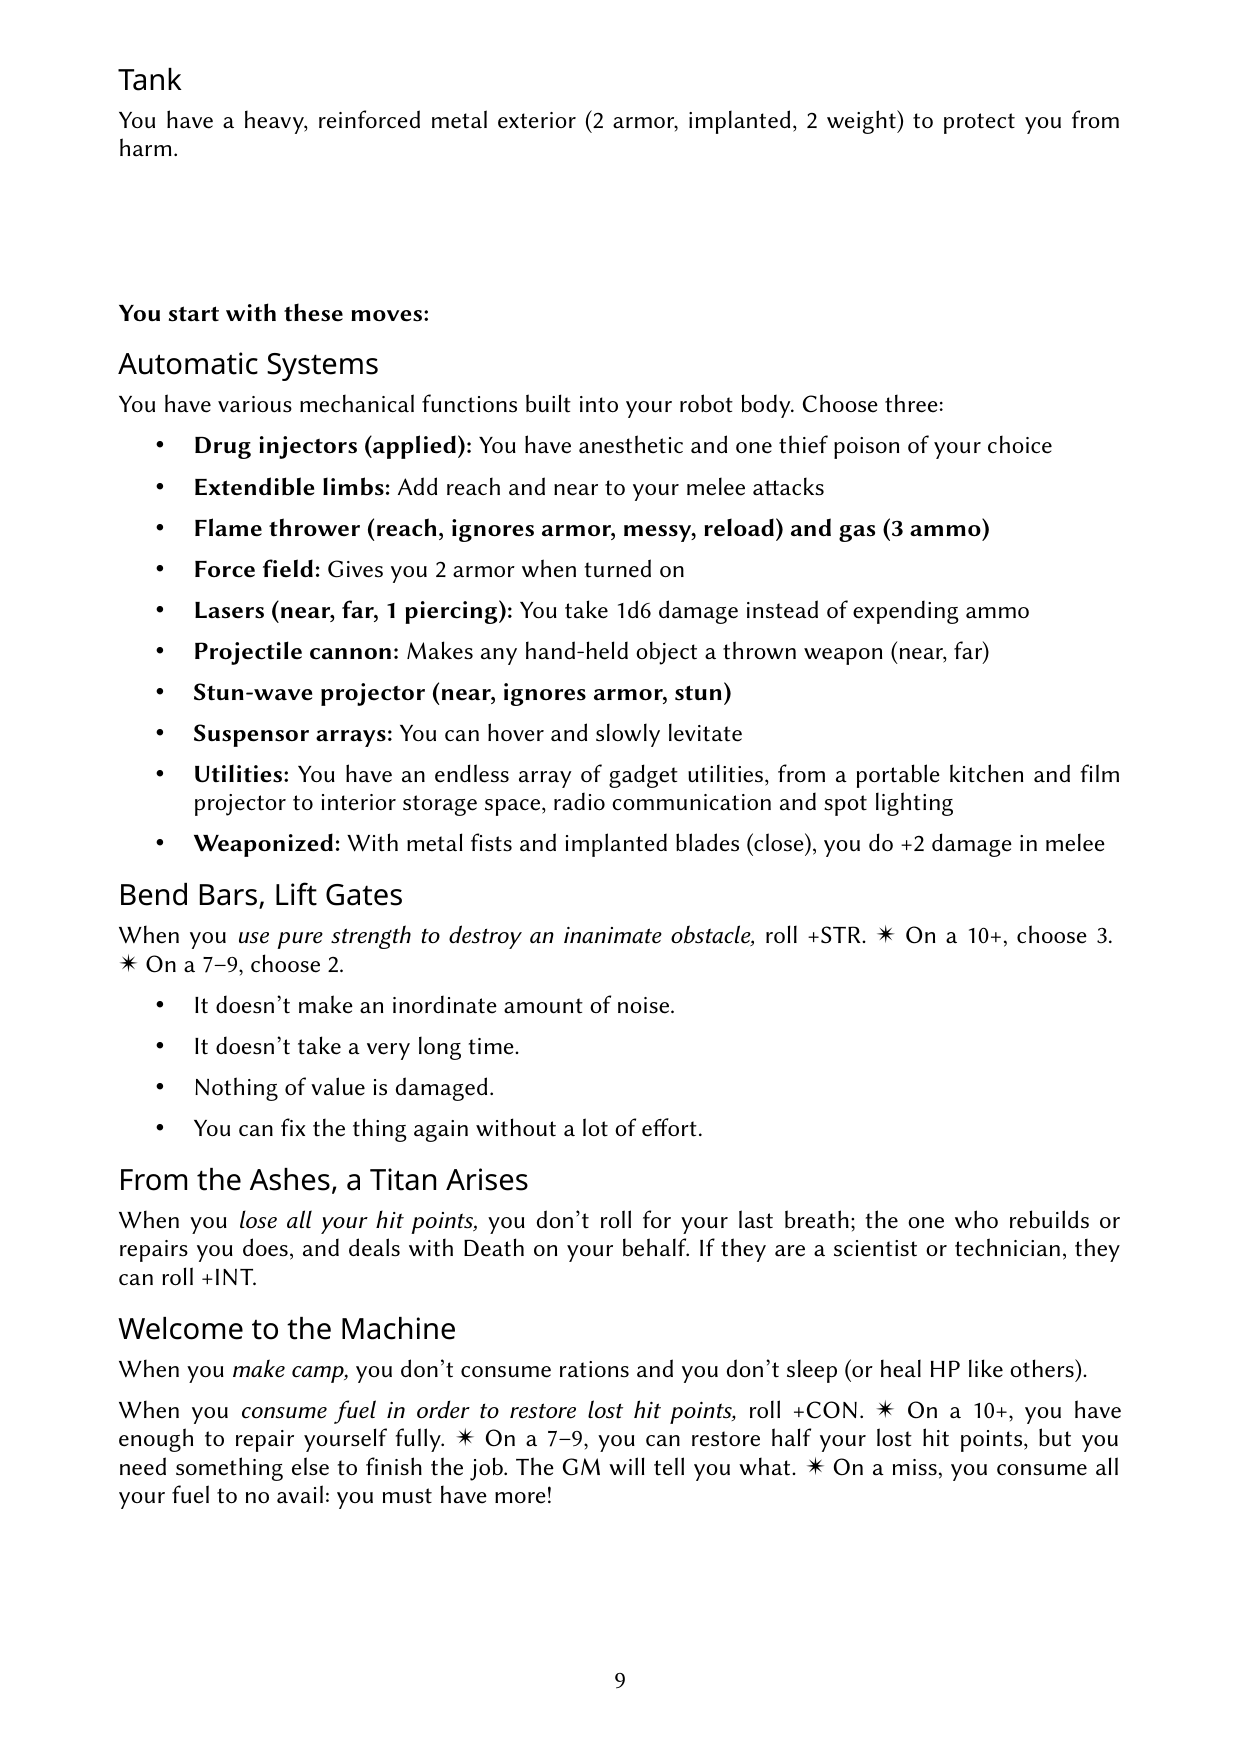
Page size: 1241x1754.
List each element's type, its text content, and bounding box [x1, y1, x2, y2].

list Extendible limbs: Add reach and near to your melee attacks [156, 472, 1122, 501]
subtitle Automatic Systems [118, 344, 1122, 383]
list It doesn’t make an inordinate amount of noise. [156, 991, 1122, 1019]
subtitle Bend Bars, Lift Gates [118, 874, 1122, 914]
list Drug injectors (applied): You have anesthetic and one thief poison of your choice [156, 431, 1122, 460]
list Suspensor arrays: You can hover and slowly levitate [156, 719, 1122, 747]
list Lasers (near, far, 1 piercing): You take 1d6 damage instead of expending ammo [156, 596, 1122, 624]
text You have a heavy, reinforced metal exterior (2 armor, implanted, 2 weight) to protect you from harm. [118, 106, 1122, 163]
list It doesn’t take a very long time. [156, 1032, 1122, 1060]
list Flame thrower (reach, ignores armor, messy, reload) and gas (3 ammo) [156, 513, 1122, 542]
subtitle Welcome to the Machine [118, 1308, 1122, 1348]
text When you consume fuel in order to restore lost hit points, roll +CON. ✴ On a 10+, you have enough to repair yourself fully. ✴ On a 7–9, you can restore half your lost hit points, but you need something else to finish the job. The GM will tell you what. ✴ On a miss, you consume all your fuel to no avail: you must have more! [118, 1396, 1122, 1510]
list Weaponized: With metal fists and implanted blades (close), you do +2 damage in melee [156, 829, 1122, 858]
list Nothing of value is damaged. [156, 1073, 1122, 1101]
subtitle From the Ashes, a Titan Arises [118, 1159, 1122, 1199]
subtitle Tank [118, 59, 1122, 99]
text You start with these moves: [118, 298, 1122, 327]
list You can fix the thing again without a lot of effort. [156, 1114, 1122, 1142]
list Utilities: You have an endless array of gadget utilities, from a portable kitchen and film projector to interior storage space, radio communication and spot lighting [156, 760, 1122, 817]
text When you make camp, you don’t consume rations and you don’t sleep (or heal HP like others). [118, 1355, 1122, 1383]
list Stun-wave projector (near, ignores armor, stun) [156, 678, 1122, 706]
list Force field: Gives you 2 armor when turned on [156, 554, 1122, 583]
text When you lose all your hit points, you don’t roll for your last breath; the one who rebuilds or repairs you does, and deals with Death on your behalf. If they are a scientist or technician, they can roll +INT. [118, 1206, 1122, 1291]
list Projectile cannon: Makes any hand-held object a thrown weapon (near, far) [156, 637, 1122, 665]
text When you use pure strength to destroy an inanimate obstacle, roll +STR. ✴ On a 10+, choose 3. ✴ On a 7–9, choose 2. [118, 921, 1122, 978]
text You have various mechanical functions built into your robot body. Choose three: [118, 390, 1122, 419]
